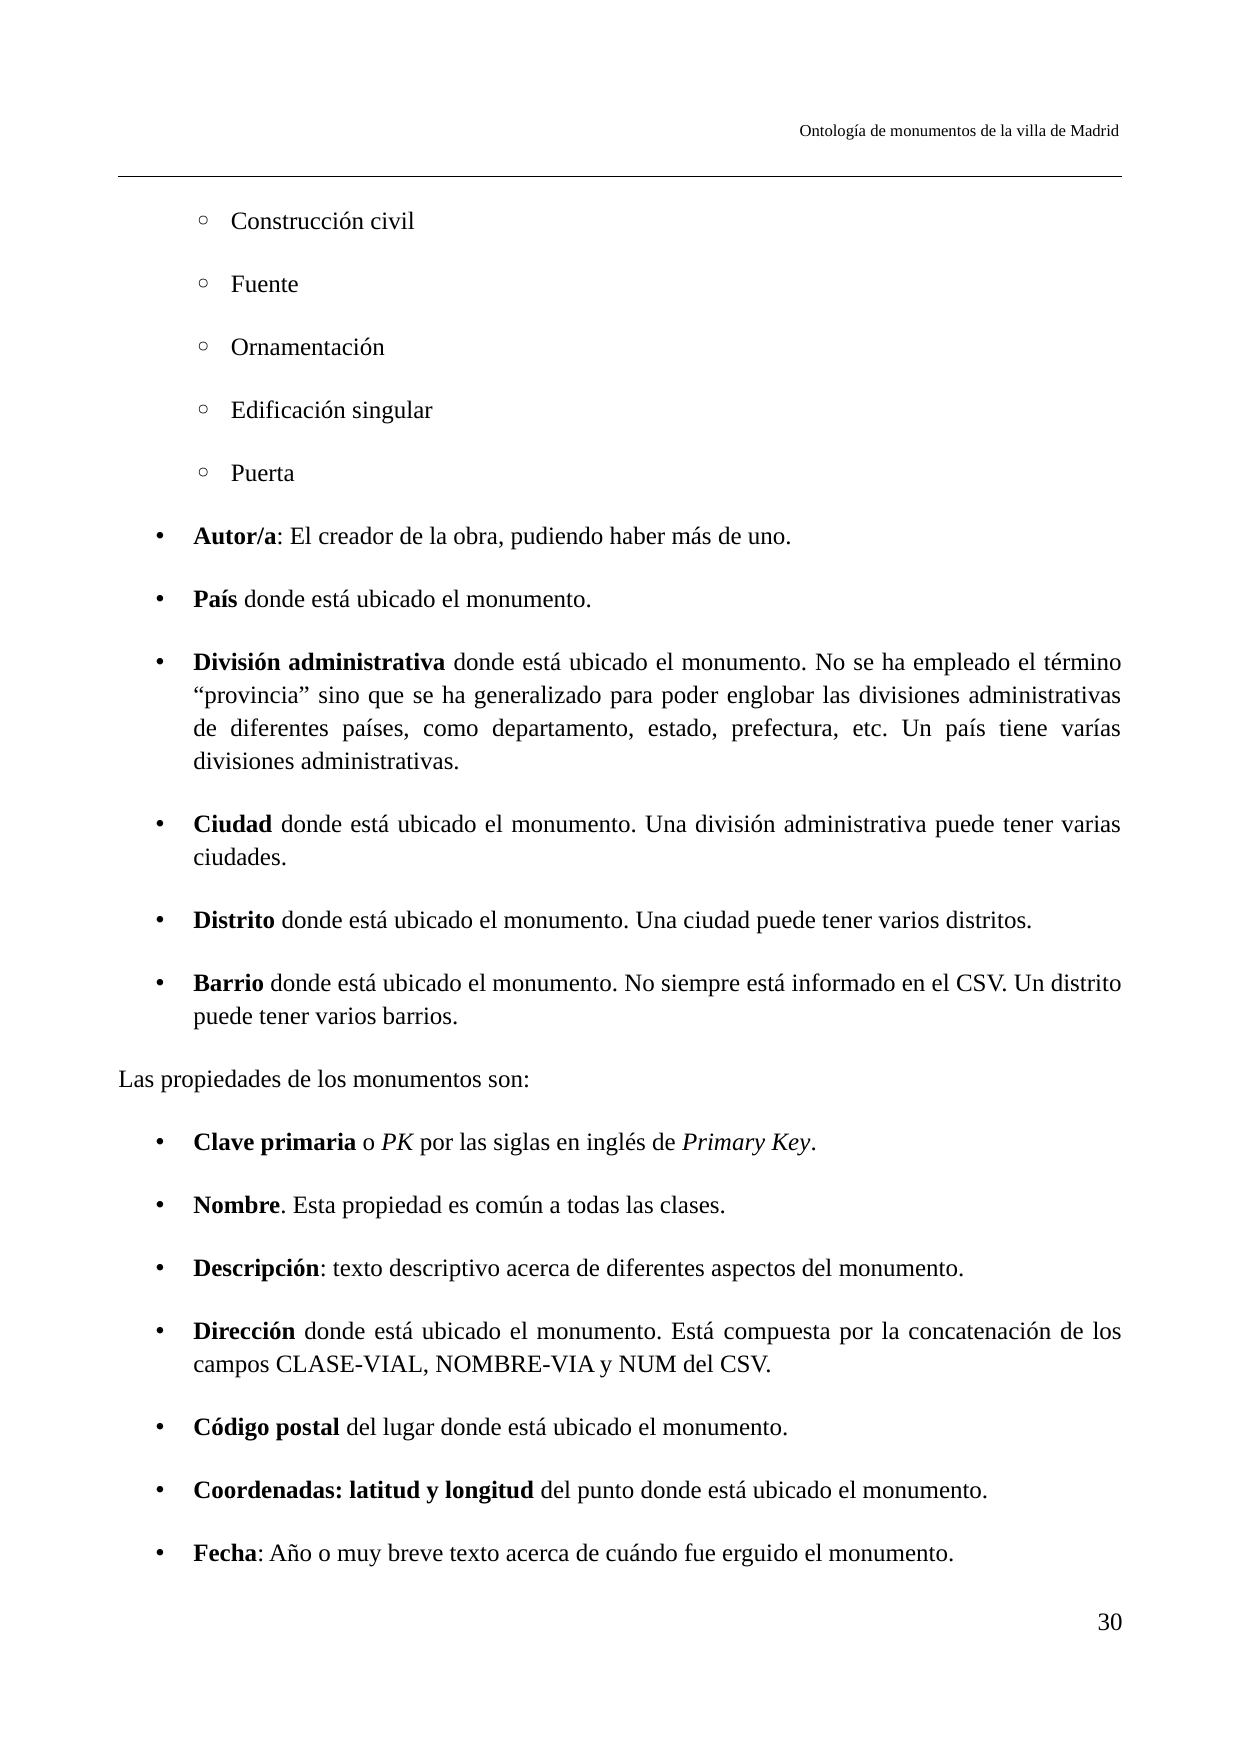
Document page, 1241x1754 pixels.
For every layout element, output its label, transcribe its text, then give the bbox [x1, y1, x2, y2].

list Barrio donde está ubicado el monumento. No siempre está informado en el CSV. Un distrito puede tener varios barrios. [156, 968, 1122, 1030]
list Nombre. Esta propiedad es común a todas las clases. [156, 1190, 1122, 1219]
list Edificación singular [193, 395, 1122, 423]
list Dirección donde está ubicado el monumento. Está compuesta por la concatenación de los campos CLASE-VIAL, NOMBRE-VIA y NUM del CSV. [156, 1316, 1122, 1378]
list Ornamentación [193, 332, 1122, 361]
list Clave primaria o PK por las siglas en inglés de Primary Key. [156, 1127, 1122, 1156]
list Fuente [193, 269, 1122, 297]
list Distrito donde está ubicado el monumento. Una ciudad puede tener varios distritos. [156, 905, 1122, 934]
list Coordenadas: latitud y longitud del punto donde está ubicado el monumento. [156, 1475, 1122, 1504]
list Autor/a: El creador de la obra, pudiendo haber más de uno. [156, 521, 1122, 549]
list País donde está ubicado el monumento. [156, 584, 1122, 613]
list Código postal del lugar donde está ubicado el monumento. [156, 1412, 1122, 1441]
text Las propiedades de los monumentos son: [118, 1064, 1122, 1093]
list Descripción: texto descriptivo acerca de diferentes aspectos del monumento. [156, 1253, 1122, 1282]
list Fecha: Año o muy breve texto acerca de cuándo fue erguido el monumento. [156, 1538, 1122, 1567]
list Puerta [193, 458, 1122, 487]
list División administrativa donde está ubicado el monumento. No se ha empleado el término “provincia” sino que se ha generalizado para poder englobar las divisiones administrativas de diferentes países, como departamento, estado, prefectura, etc. Un país tiene varías divisiones administrativas. [156, 647, 1122, 775]
list Construcción civil [193, 206, 1122, 234]
list Ciudad donde está ubicado el monumento. Una división administrativa puede tener varias ciudades. [156, 809, 1122, 871]
